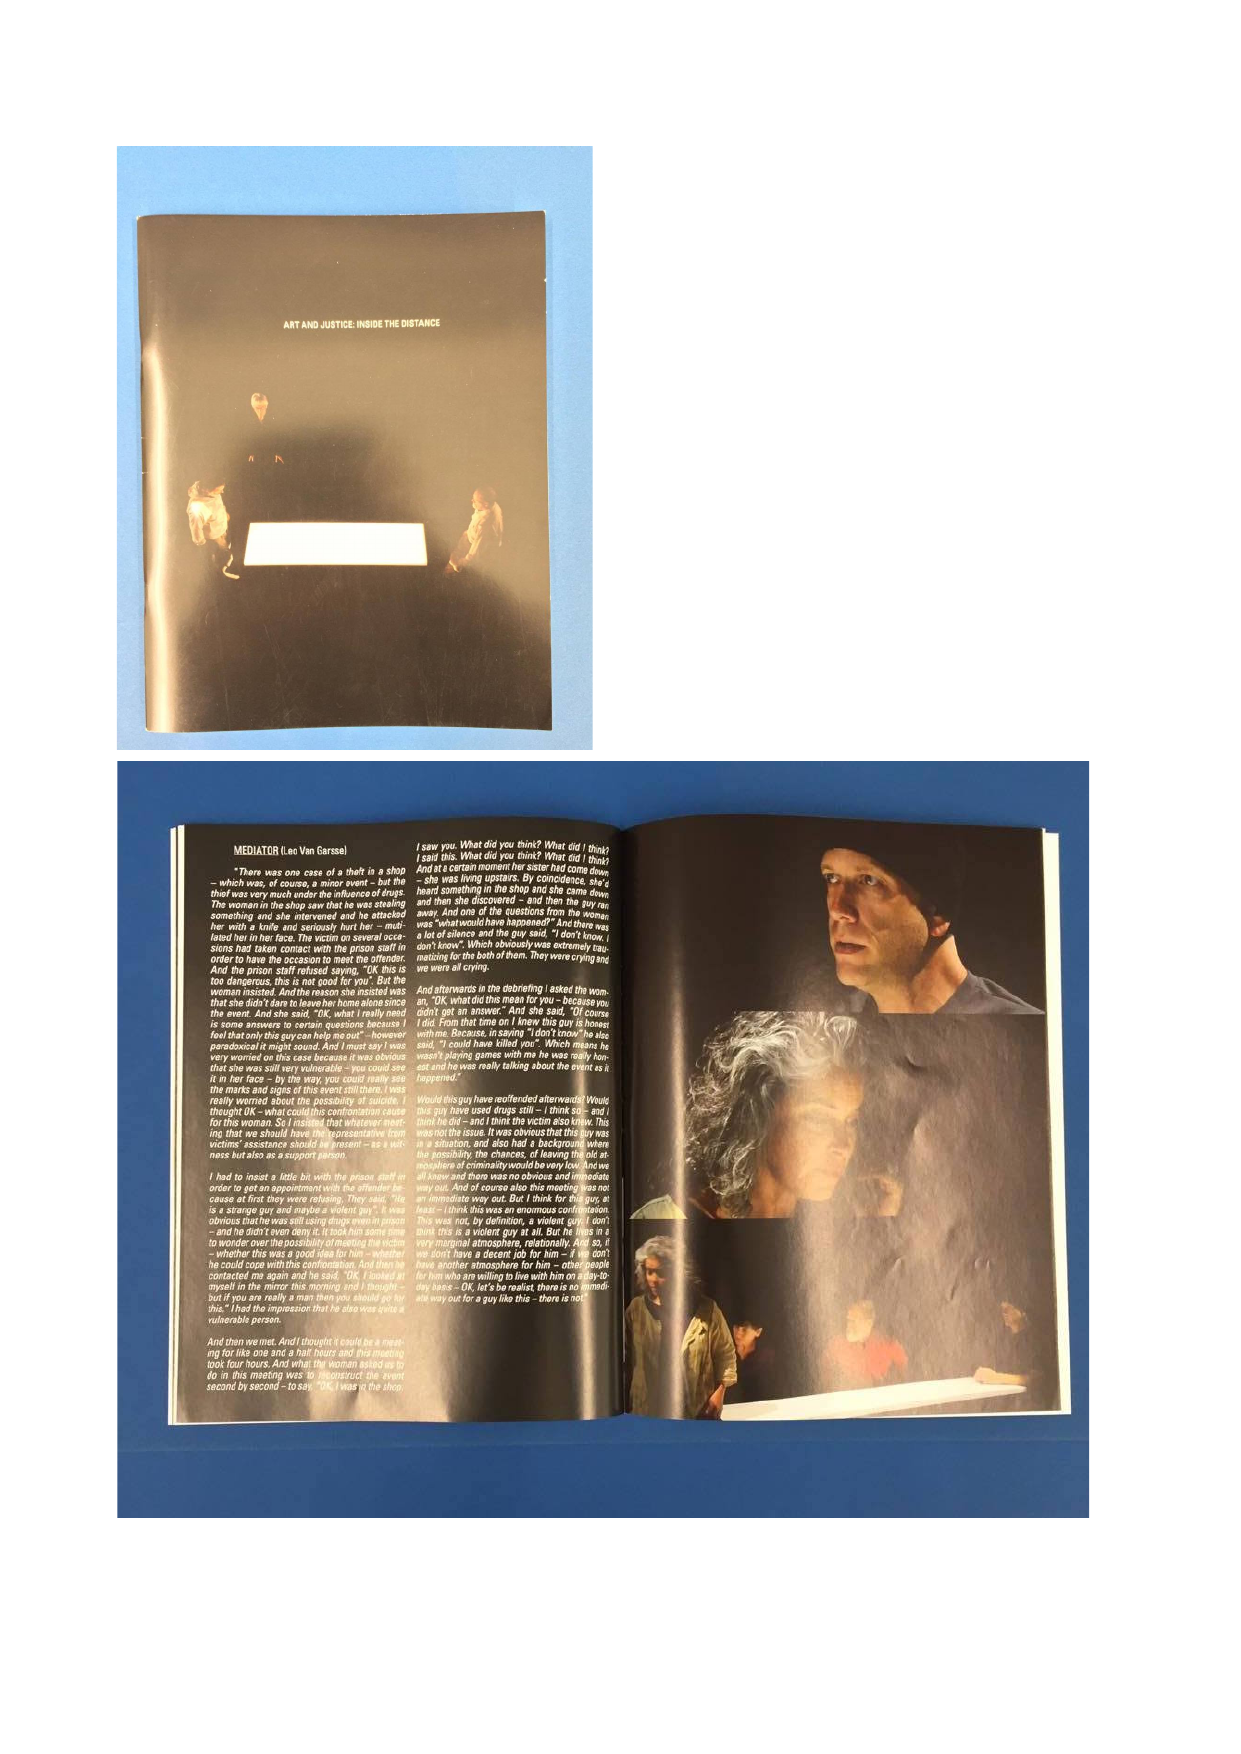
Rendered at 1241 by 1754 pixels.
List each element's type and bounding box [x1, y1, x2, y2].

picture [116, 146, 593, 750]
picture [117, 761, 1090, 1518]
